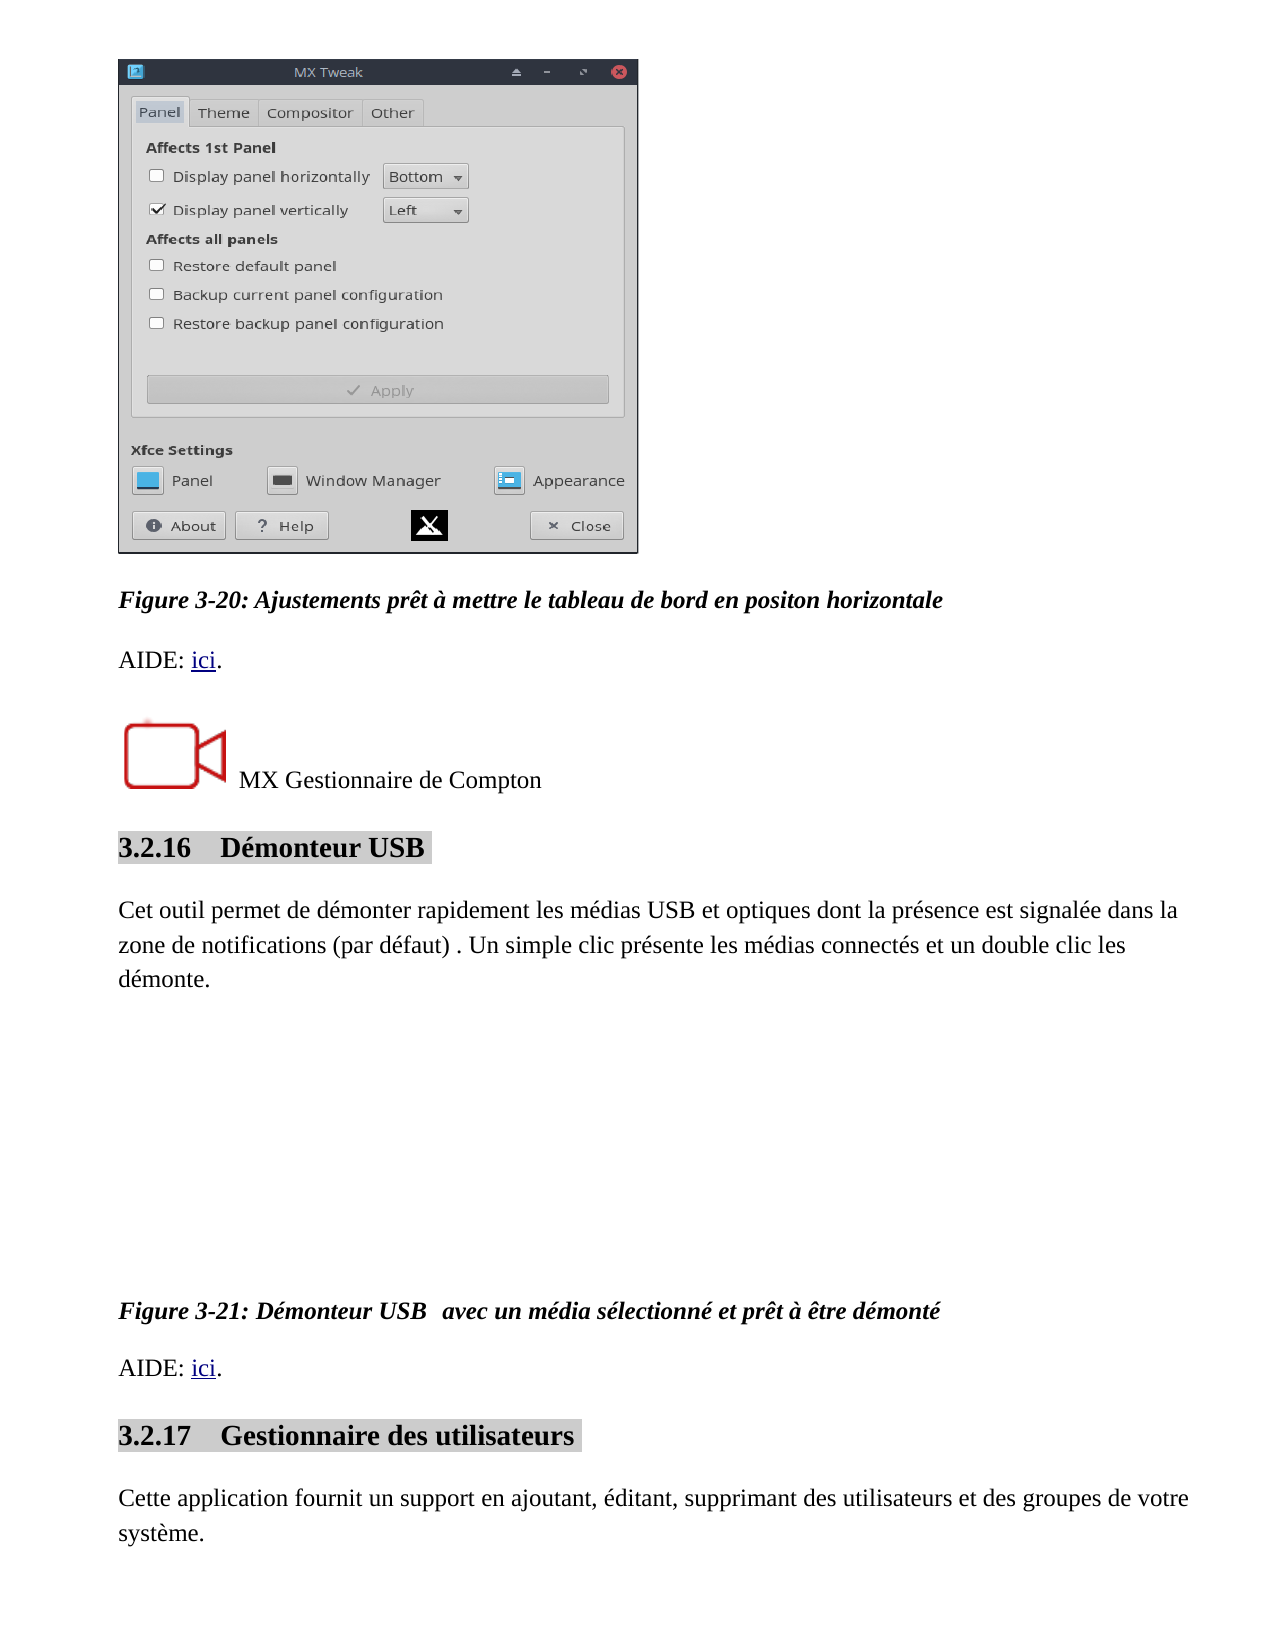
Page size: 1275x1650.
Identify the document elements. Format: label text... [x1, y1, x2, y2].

text MX Gestionnaire de Compton [118, 705, 1216, 793]
text Figure 3-21: Démonteur USB avec un média sélectionné et prêt à être démonté [118, 1296, 1216, 1324]
text AIDE: ici. [118, 645, 1216, 674]
picture [118, 59, 639, 554]
subtitle 3.2.17 Gestionnaire des utilisateurs [118, 1418, 1216, 1452]
subtitle 3.2.16 Démonteur USB [432, 831, 1216, 864]
text Cet outil permet de démonter rapidement les médias USB et optiques dont la présence est signalée dans la zone de notifications (par défaut) . Un simple clic présente les médias connectés et un double clic les démonte. [118, 895, 1216, 993]
picture [124, 705, 226, 789]
text Figure 3-20: Ajustements prêt à mettre le tableau de bord en positon horizontale [118, 585, 1216, 614]
text AIDE: ici. [118, 1353, 1216, 1381]
text Cette application fournit un support en ajoutant, éditant, supprimant des utilisateurs et des groupes de votre système. [118, 1483, 1216, 1546]
